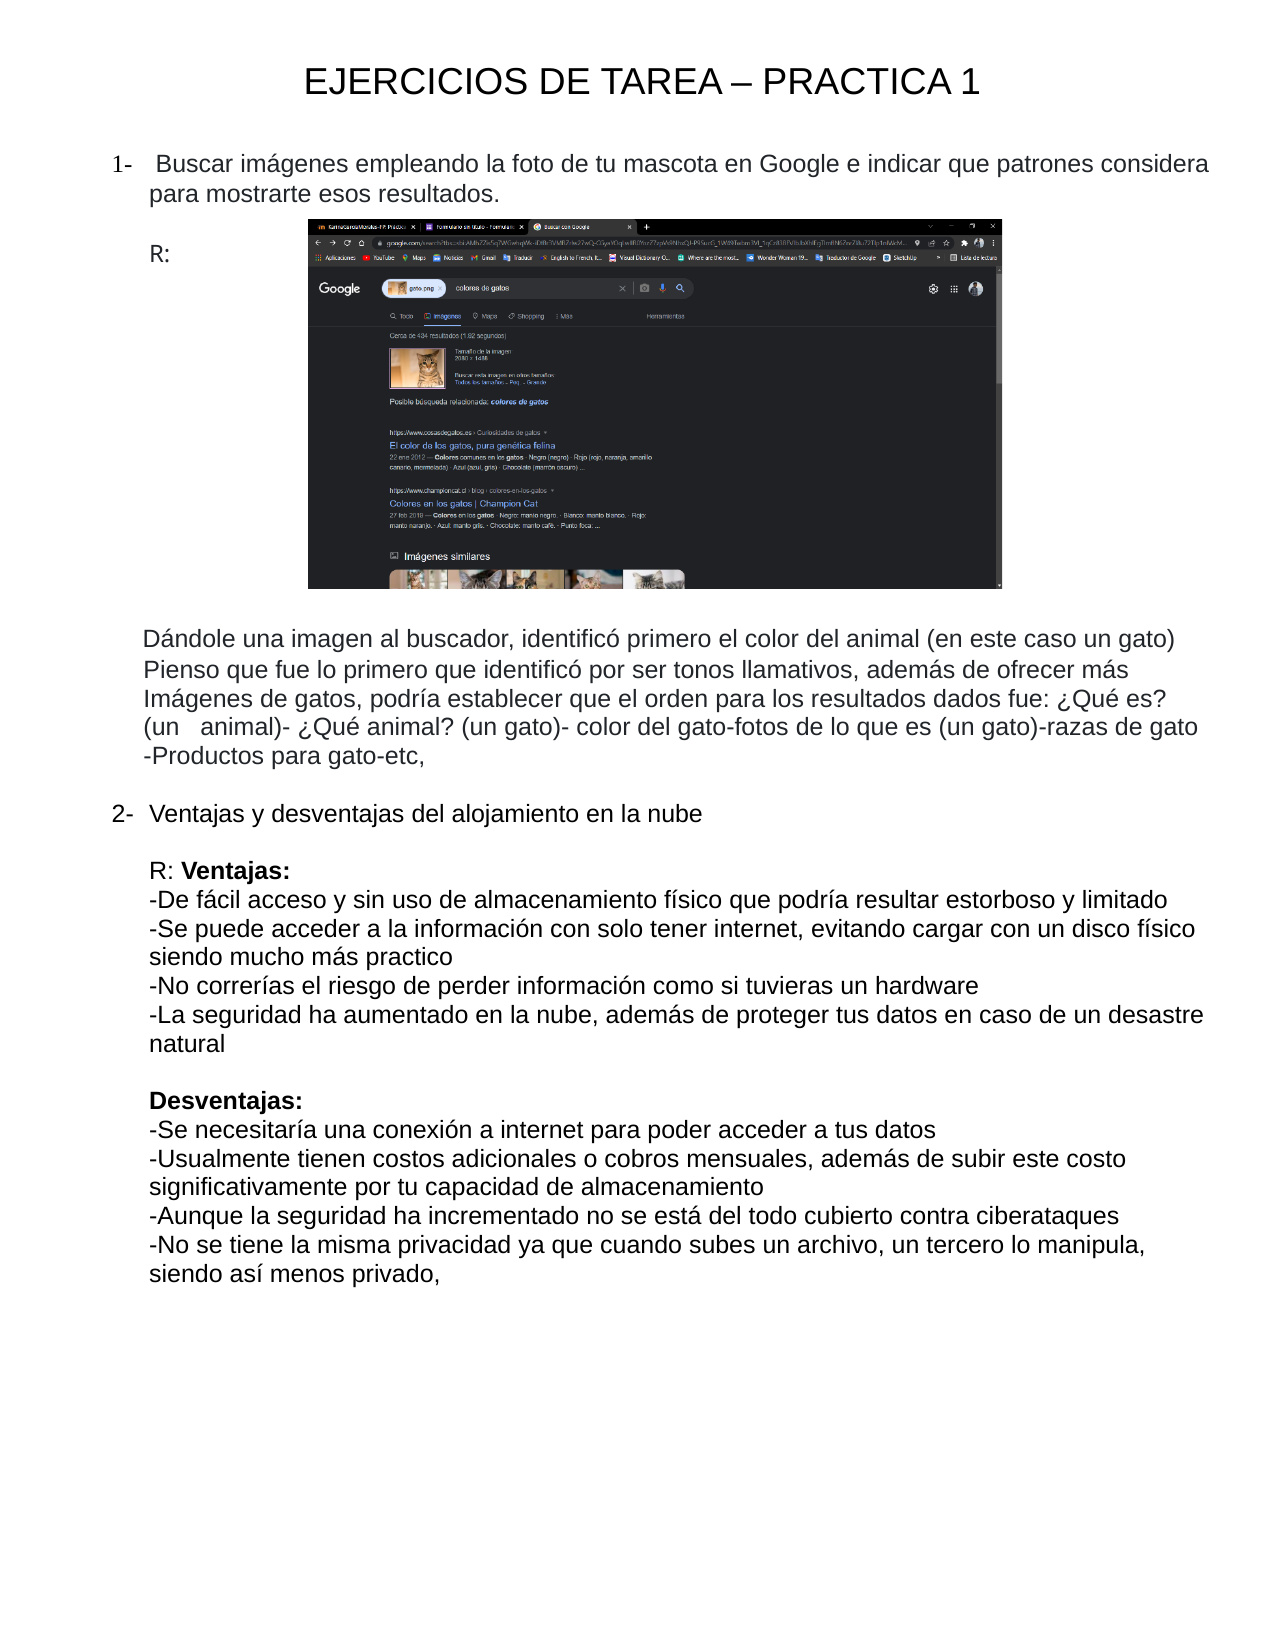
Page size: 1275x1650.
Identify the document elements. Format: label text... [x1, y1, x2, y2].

list R: [149, 237, 308, 269]
text -Productos para gato-etc, [74, 741, 1211, 770]
list -No se tiene la misma privacidad ya que cuando subes un archivo, un tercero lo manipula, siendo así menos privado, [149, 1230, 1211, 1287]
list -De fácil acceso y sin uso de almacenamiento físico que podría resultar estorboso y limitado [149, 885, 1211, 914]
list Ventajas y desventajas del alojamiento en la nube [111, 799, 1211, 827]
list R: Ventajas: [149, 856, 1211, 885]
text (un animal)- ¿Qué animal? (un gato)- color del gato-fotos de lo que es (un gato)-razas de gato [74, 712, 1211, 741]
list Buscar imágenes empleando la foto de tu mascota en Google e indicar que patrones considera para mostrarte esos resultados. [111, 145, 1211, 208]
text EJERCICIOS DE TAREA – PRACTICA 1 [74, 59, 1211, 102]
list Desventajas: [149, 1086, 1211, 1115]
list -Se puede acceder a la información con solo tener internet, evitando cargar con un disco físico siendo mucho más practico [149, 914, 1211, 971]
text Dándole una imagen al buscador, identificó primero el color del animal (en este caso un gato) [74, 622, 1211, 655]
list -Usualmente tienen costos adicionales o cobros mensuales, además de subir este costo significativamente por tu capacidad de almacenamiento [149, 1144, 1211, 1201]
text Pienso que fue lo primero que identificó por ser tonos llamativos, además de ofrecer más [74, 655, 1211, 684]
list -Se necesitaría una conexión a internet para poder acceder a tus datos [149, 1115, 1211, 1144]
list [1003, 237, 1211, 269]
list -La seguridad ha aumentado en la nube, además de proteger tus datos en caso de un desastre natural [149, 1000, 1211, 1057]
text Imágenes de gatos, podría establecer que el orden para los resultados dados fue: ¿Qué es? [74, 684, 1211, 712]
list -Aunque la seguridad ha incrementado no se está del todo cubierto contra ciberataques [149, 1201, 1211, 1230]
list -No correrías el riesgo de perder información como si tuvieras un hardware [149, 971, 1211, 1000]
